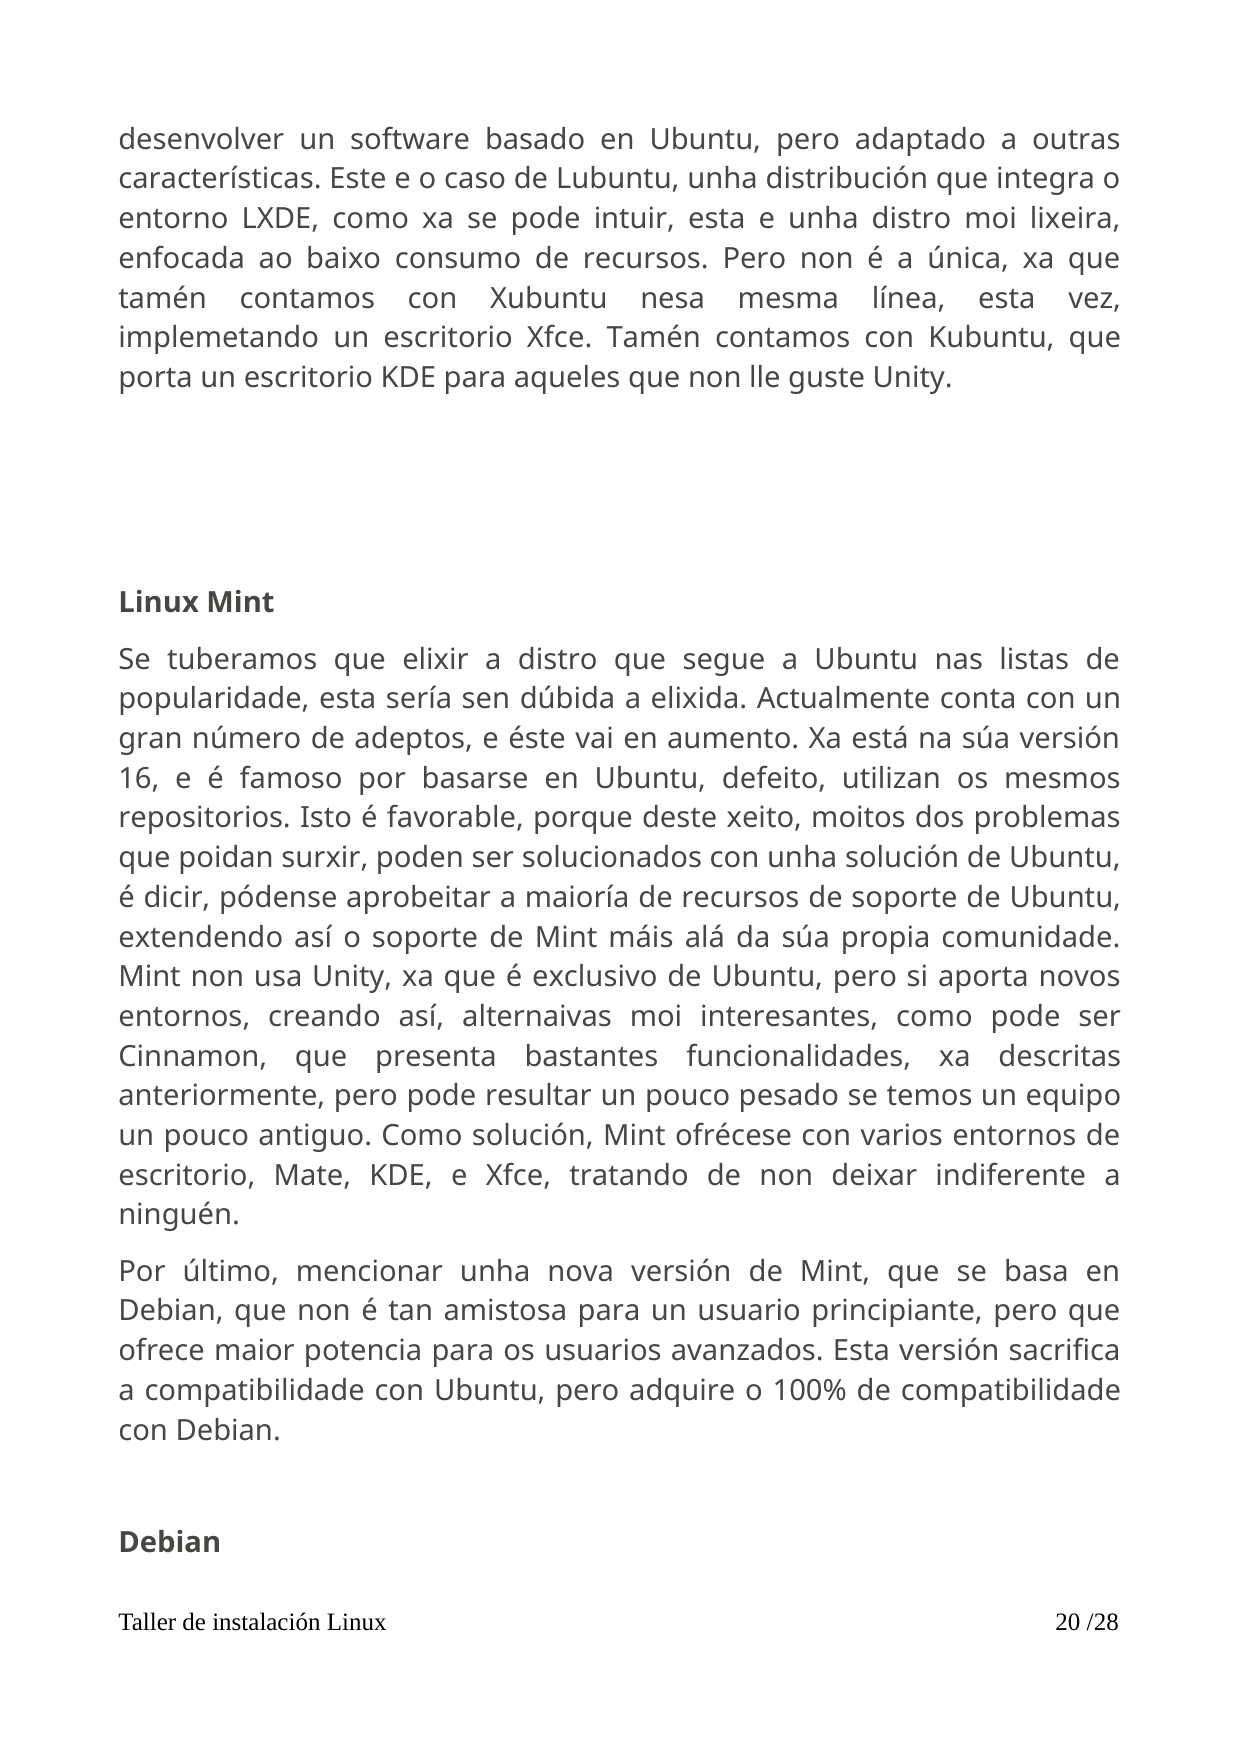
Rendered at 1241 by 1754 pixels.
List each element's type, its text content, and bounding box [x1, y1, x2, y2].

text Debian [118, 1521, 1122, 1561]
text Se tuberamos que elixir a distro que segue a Ubuntu nas listas de popularidade, esta sería sen dúbida a elixida. Actualmente conta con un gran número de adeptos, e éste vai en aumento. Xa está na súa versión 16, e é famoso por basarse en Ubuntu, defeito, utilizan os mesmos repositorios. Isto é favorable, porque deste xeito, moitos dos problemas que poidan surxir, poden ser solucionados con unha solución de Ubuntu, é dicir, pódense aprobeitar a maioría de recursos de soporte de Ubuntu, extendendo así o soporte de Mint máis alá da súa propia comunidade. Mint non usa Unity, xa que é exclusivo de Ubuntu, pero si aporta novos entornos, creando así, alternaivas moi interesantes, como pode ser Cinnamon, que presenta bastantes funcionalidades, xa descritas anteriormente, pero pode resultar un pouco pesado se temos un equipo un pouco antiguo. Como solución, Mint ofrécese con varios entornos de escritorio, Mate, KDE, e Xfce, tratando de non deixar indiferente a ninguén. [118, 638, 1122, 1233]
text Por último, mencionar unha nova versión de Mint, que se basa en Debian, que non é tan amistosa para un usuario principiante, pero que ofrece maior potencia para os usuarios avanzados. Esta versión sacrifica a compatibilidade con Ubuntu, pero adquire o 100% de compatibilidade con Debian. [118, 1250, 1122, 1448]
text desenvolver un software basado en Ubuntu, pero adaptado a outras características. Este e o caso de Lubuntu, unha distribución que integra o entorno LXDE, como xa se pode intuir, esta e unha distro moi lixeira, enfocada ao baixo consumo de recursos. Pero non é a única, xa que tamén contamos con Xubuntu nesa mesma línea, esta vez, implemetando un escritorio Xfce. Tamén contamos con Kubuntu, que porta un escritorio KDE para aqueles que non lle guste Unity. [118, 118, 1122, 396]
text Linux Mint [118, 582, 1122, 621]
